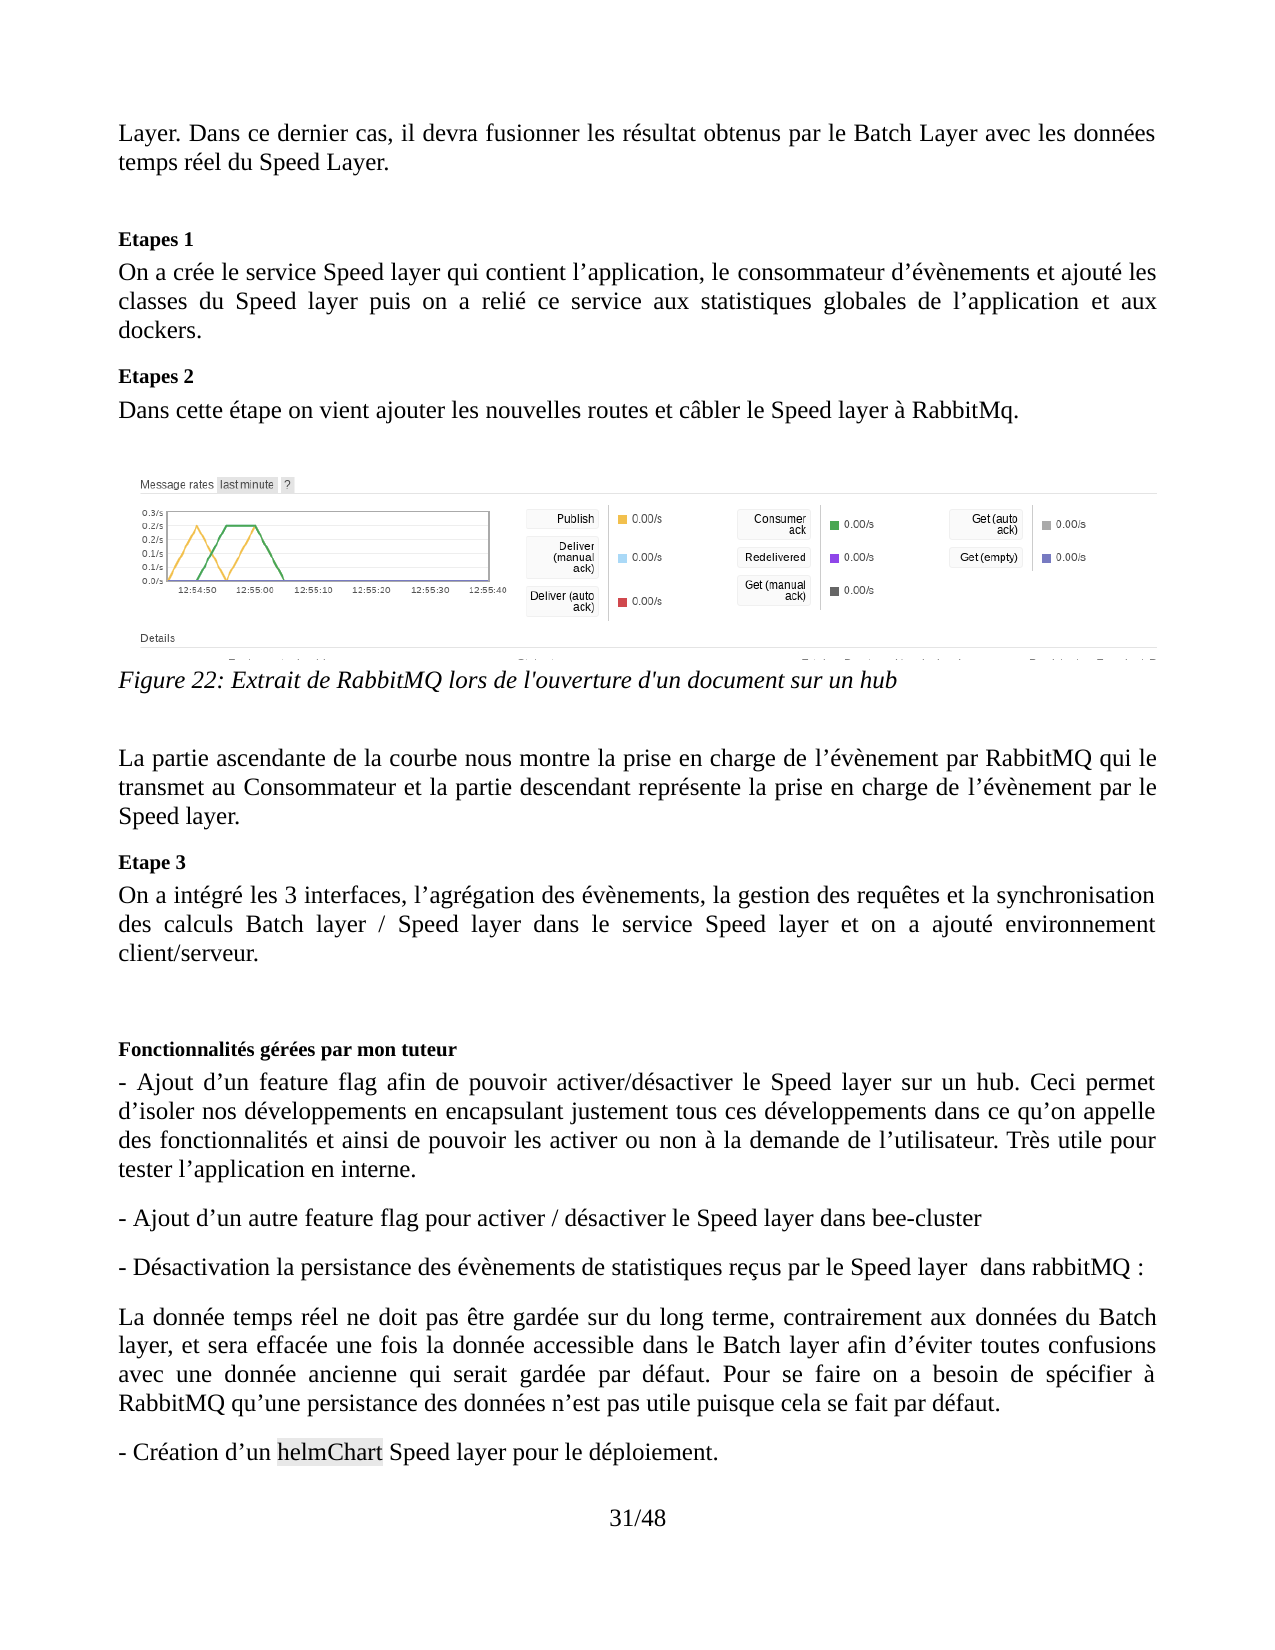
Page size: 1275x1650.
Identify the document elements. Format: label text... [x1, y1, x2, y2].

text Dans cette étape on vient ajouter les nouvelles routes et câbler le Speed layer à RabbitMq. [118, 395, 1157, 423]
text - Création d’un helmChart Speed layer pour le déploiement. [118, 1437, 1157, 1466]
subtitle Etapes 1 [118, 227, 1157, 251]
text [118, 454, 1157, 466]
text La donnée temps réel ne doit pas être gardée sur du long terme, contrairement aux données du Batch layer, et sera effacée une fois la donnée accessible dans le Batch layer afin d’éviter toutes confusions avec une donnée ancienne qui serait gardée par défaut. Pour se faire on a besoin de spécifier à RabbitMQ qu’une persistance des données n’est pas utile puisque cela se fait par défaut. [118, 1302, 1157, 1417]
text - Désactivation la persistance des évènements de statistiques reçus par le Speed layer dans rabbitMQ : [118, 1252, 1157, 1281]
subtitle Fonctionnalités gérées par mon tuteur [118, 1037, 1157, 1061]
text - Ajout d’un autre feature flag pour activer / désactiver le Speed layer dans bee-cluster [118, 1203, 1157, 1232]
text On a crée le service Speed layer qui contient l’application, le consommateur d’évènements et ajouté les classes du Speed layer puis on a relié ce service aux statistiques globales de l’application et aux dockers. [118, 257, 1157, 343]
text On a intégré les 3 interfaces, l’agrégation des évènements, la gestion des requêtes et la synchronisation des calculs Batch layer / Speed layer dans le service Speed layer et on a ajouté environnement client/serveur. [118, 881, 1157, 967]
text Figure 22: Extrait de RabbitMQ lors de l'ouverture d'un document sur un hub [118, 660, 1157, 694]
text Layer. Dans ce dernier cas, il devra fusionner les résultat obtenus par le Batch Layer avec les données temps réel du Speed Layer. [118, 118, 1157, 176]
picture [118, 466, 1157, 660]
subtitle Etape 3 [118, 850, 1157, 874]
text - Ajout d’un feature flag afin de pouvoir activer/désactiver le Speed layer sur un hub. Ceci permet d’isoler nos développements en encapsulant justement tous ces développements dans ce qu’on appelle des fonctionnalités et ainsi de pouvoir les activer ou non à la demande de l’utilisateur. Très utile pour tester l’application en interne. [118, 1067, 1157, 1182]
text La partie ascendante de la courbe nous montre la prise en charge de l’évènement par RabbitMQ qui le transmet au Consommateur et la partie descendant représente la prise en charge de l’évènement par le Speed layer. [118, 743, 1157, 829]
subtitle Etapes 2 [118, 364, 1157, 388]
